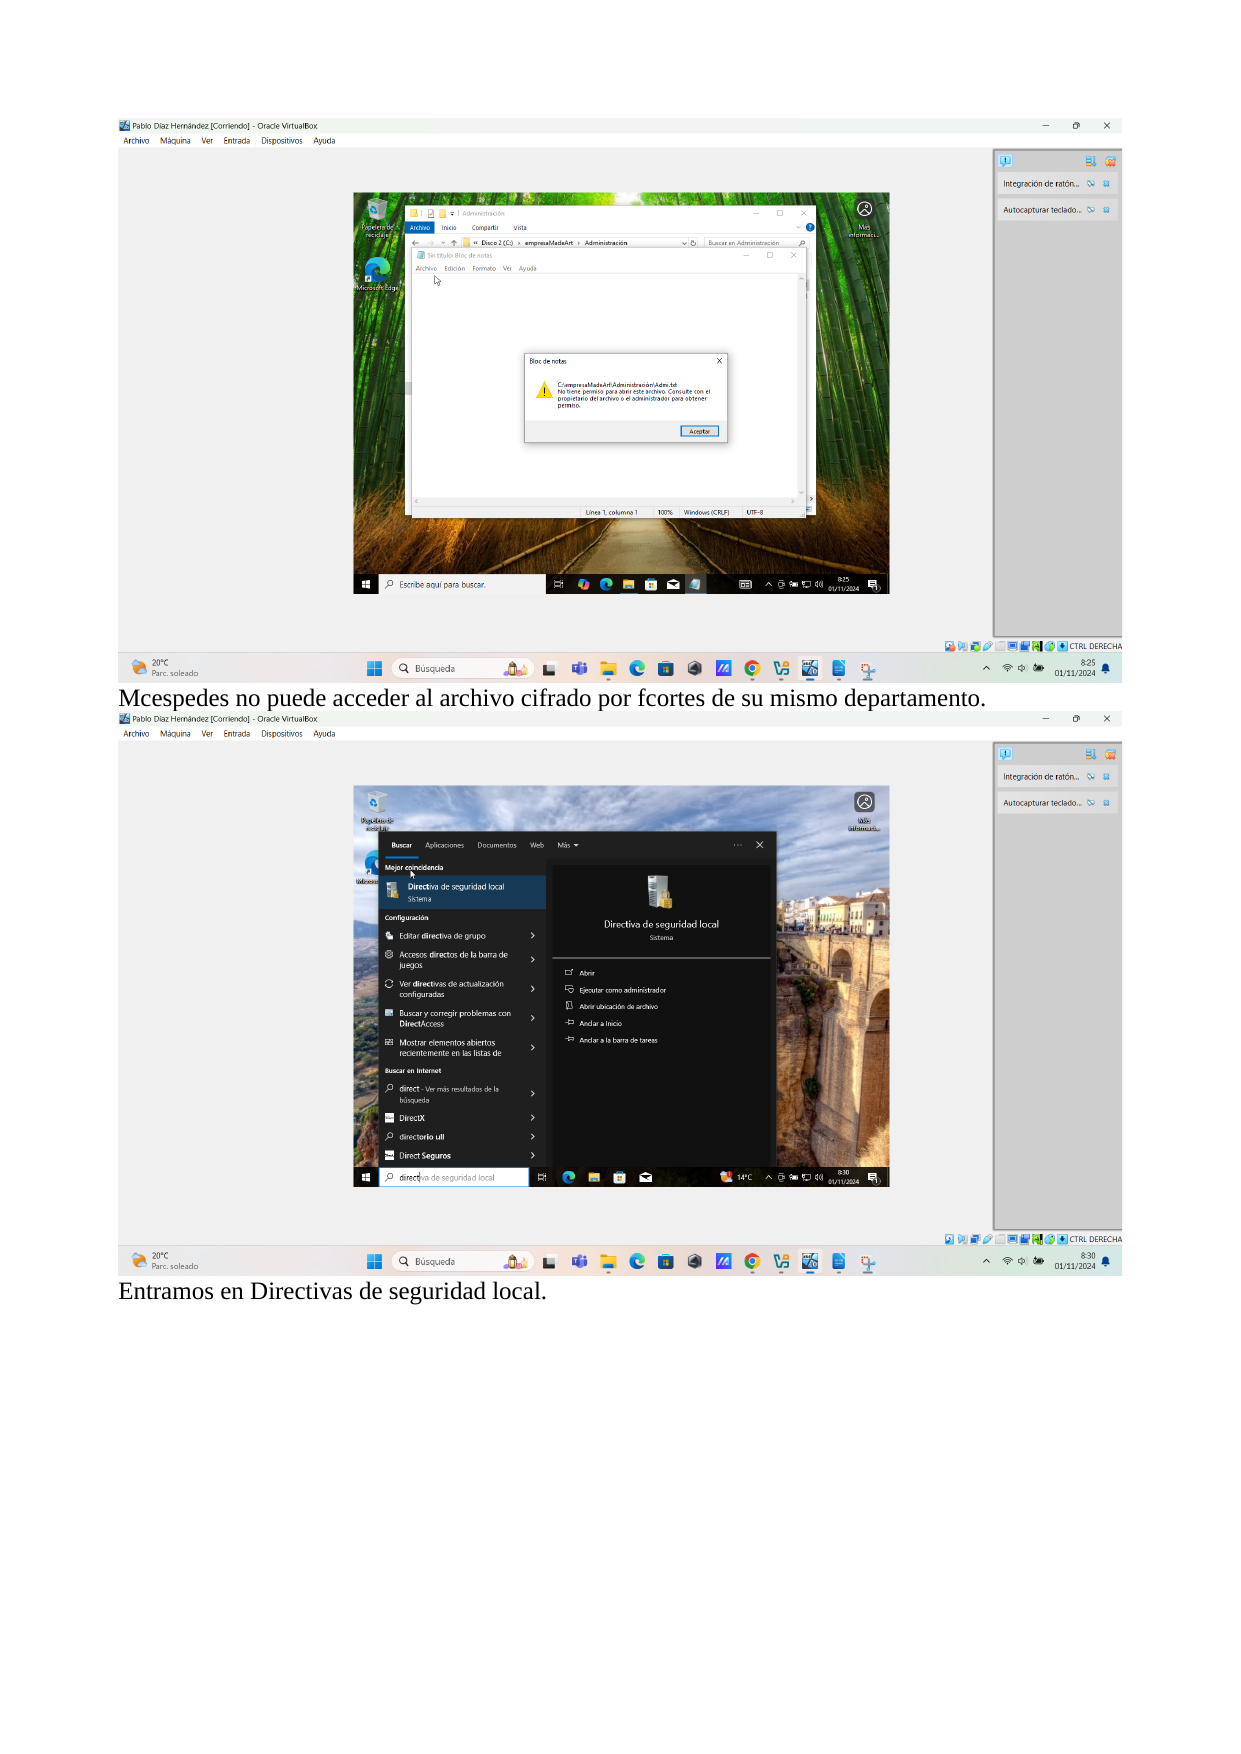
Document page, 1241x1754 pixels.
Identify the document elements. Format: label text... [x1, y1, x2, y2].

text Mcespedes no puede acceder al archivo cifrado por fcortes de su mismo departamento. [118, 683, 1122, 711]
picture [118, 711, 1123, 1276]
text Entramos en Directivas de seguridad local. [118, 1276, 1122, 1304]
picture [118, 118, 1123, 683]
